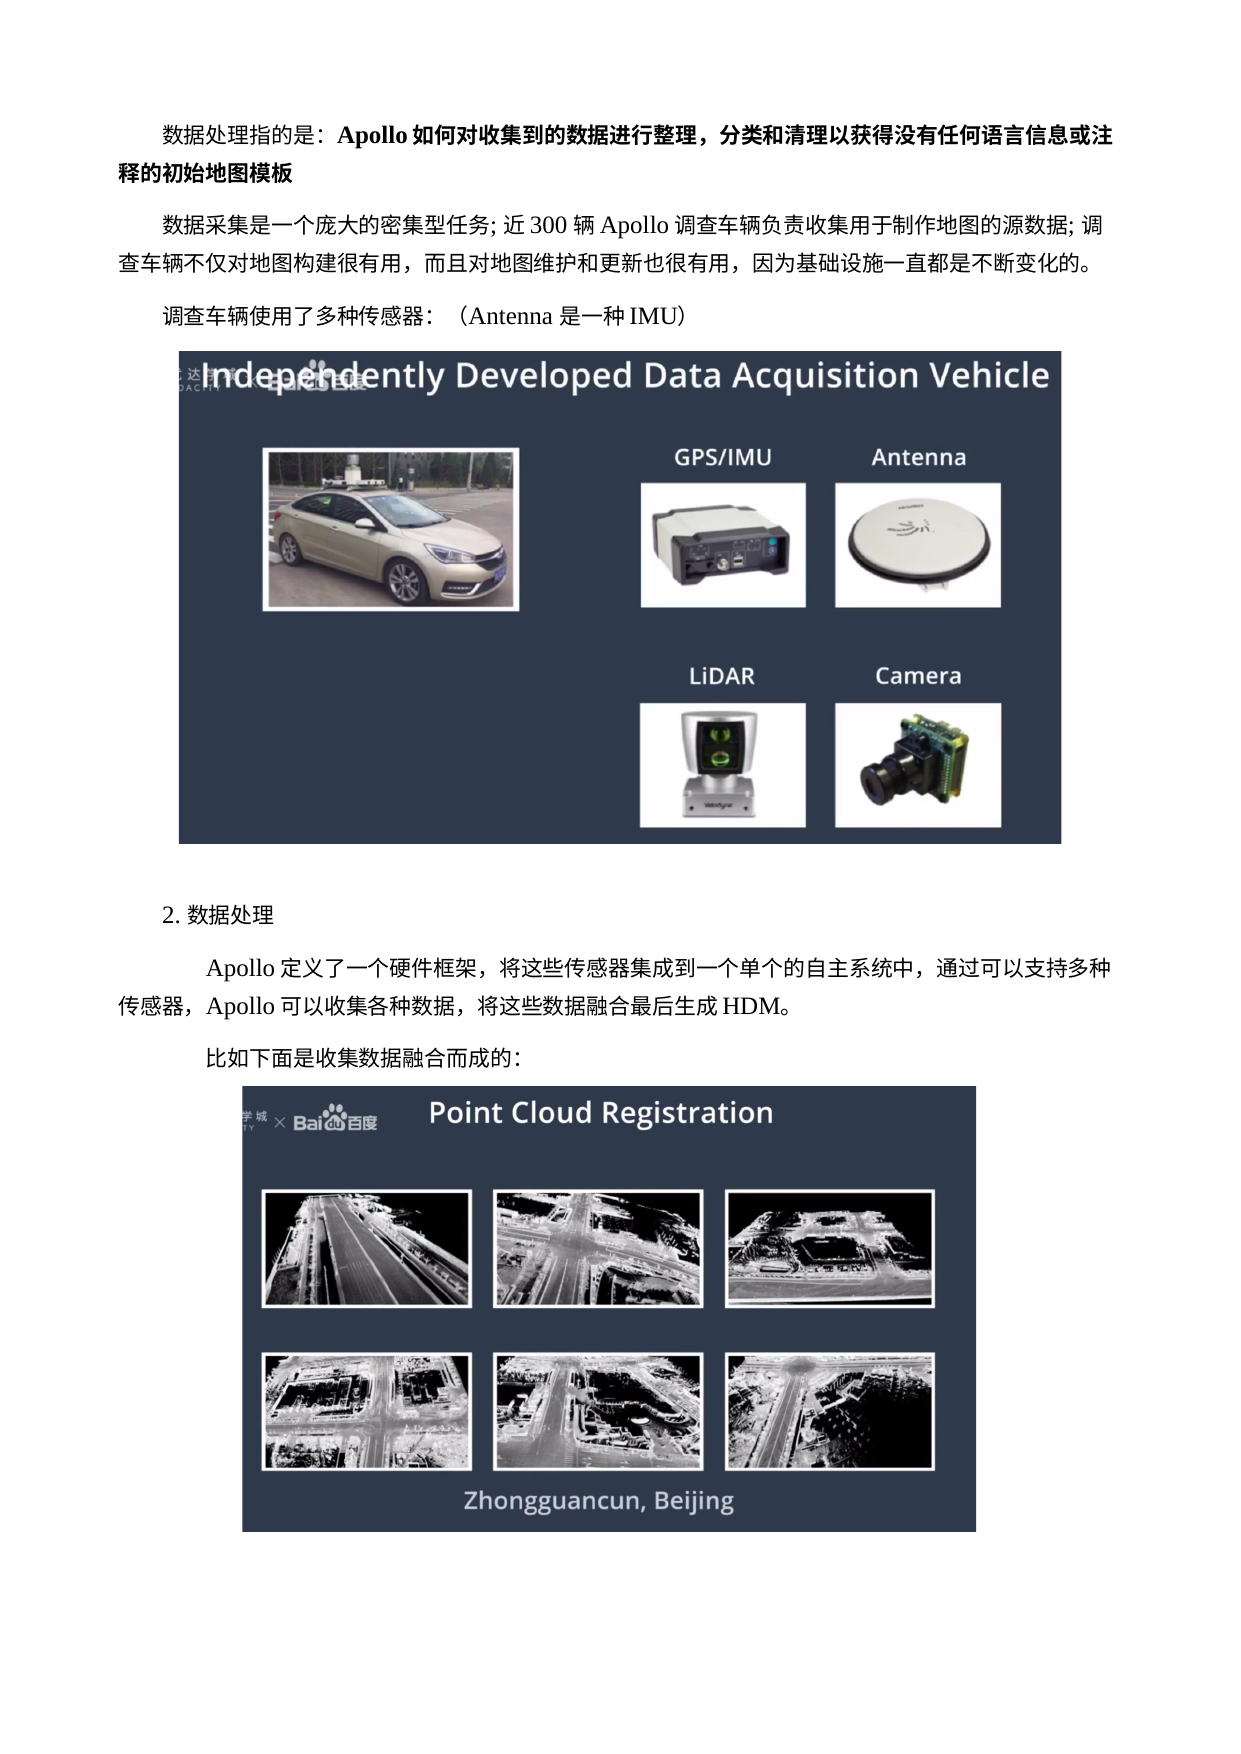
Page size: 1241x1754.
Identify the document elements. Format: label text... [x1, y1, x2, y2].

text 比如下面是收集数据融合而成的： [118, 1041, 1122, 1560]
text 数据处理指的是：Apollo如何对收集到的数据进行整理，分类和清理以获得没有任何语言信息或注释的初始地图模板 [118, 118, 1122, 188]
picture [242, 1086, 977, 1532]
text 2. 数据处理 [118, 898, 1122, 930]
text Apollo定义了一个硬件框架，将这些传感器集成到一个单个的自主系统中，通过可以支持多种传感器，Apollo可以收集各种数据，将这些数据融合最后生成HDM。 [118, 951, 1122, 1020]
text 数据采集是一个庞大的密集型任务; 近300 辆Apollo调查车辆负责收集用于制作地图的源数据; 调查车辆不仅对地图构建很有用，而且对地图维护和更新也很有用，因为基础设施一直都是不断变化的。 [118, 208, 1122, 278]
text 调查车辆使用了多种传感器：（Antenna 是一种IMU） [118, 299, 1122, 331]
picture [178, 351, 1062, 844]
